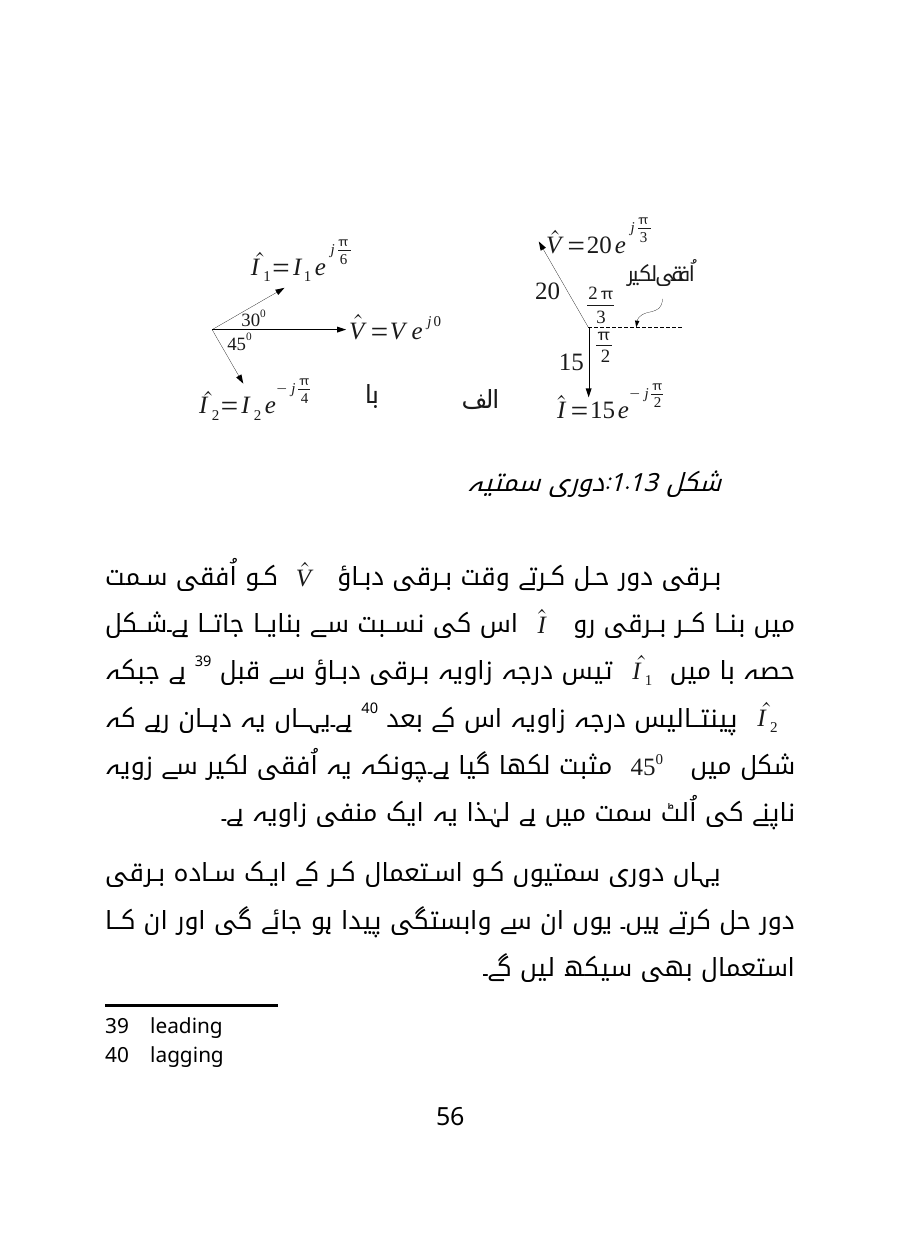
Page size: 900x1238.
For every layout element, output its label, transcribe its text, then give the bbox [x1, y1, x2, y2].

text شکل 1.13:دوری سمتیہ [179, 181, 721, 506]
text leading [105, 1012, 795, 1040]
text برقی دور حل کرتے وقت برقی دباؤ کو اُفقی سمت میں بنا کر برقی رو اس کی نسبت سے بنایا جاتا ہے۔شکل حصہ با میںتیس درجہ زاویہ برقی دباؤ سے قبل ہے جبکہ پینتالیس درجہ زاویہ اس کے بعد ہے۔یہاں یہ دہان رہے کہ شکل میں مثبت لکھا گیا ہے۔چونکہ یہ اُفقی لکیر سے زویہ ناپنے کی اُلٹ سمت میں ہے لہٰذا یہ ایک منفی زاویہ ہے۔ [105, 553, 795, 837]
text یہاں دوری سمتیوں کو استعمال کر کے ایک سادہ برقی دور حل کرتے ہیں۔ یوں ان سے وابستگی پیدا ہو جائے گی اور ان کا استعمال بھی سیکھ لیں گے۔ [105, 850, 795, 992]
text lagging [105, 1040, 795, 1068]
